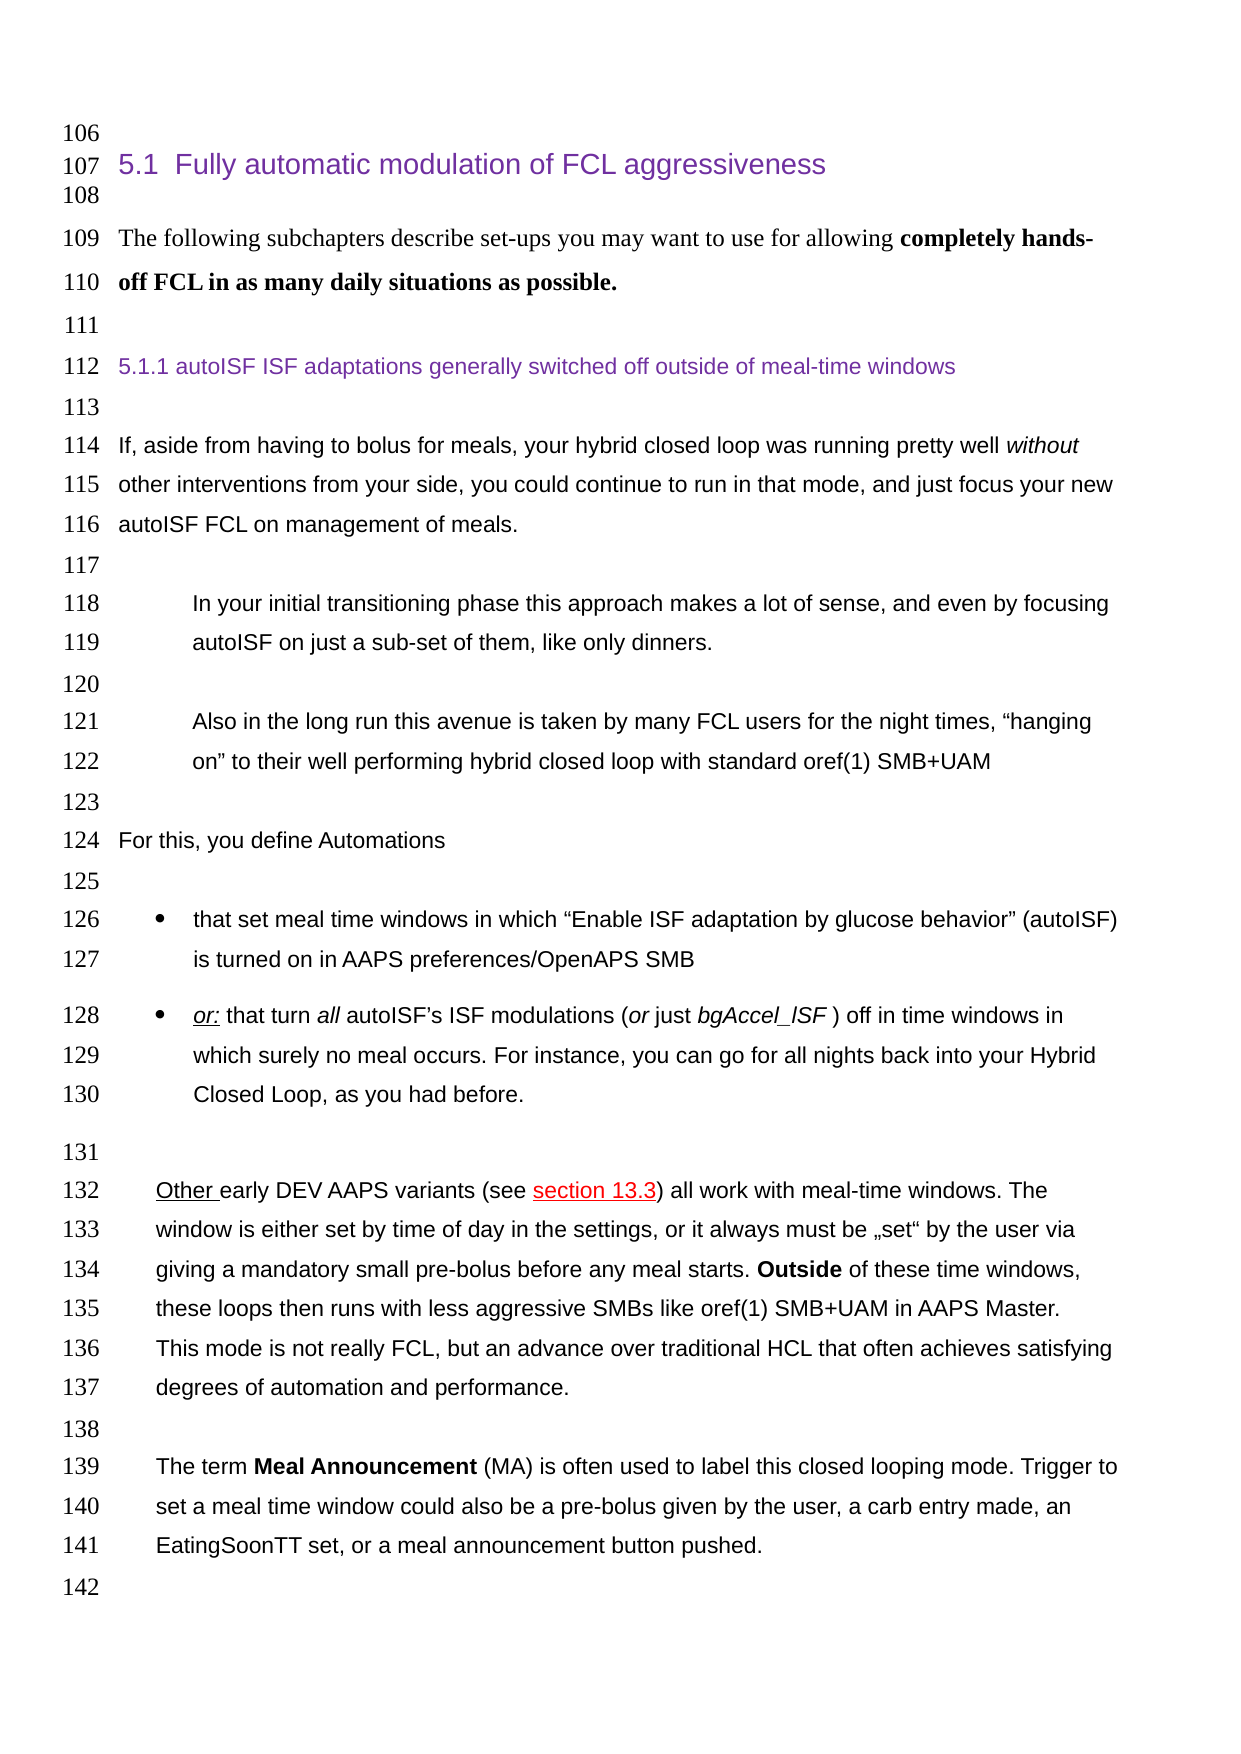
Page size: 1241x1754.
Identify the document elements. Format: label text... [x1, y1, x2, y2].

text 5.1 Fully automatic modulation of FCL aggressiveness [118, 147, 1122, 180]
text For this, you define Automations [118, 827, 1122, 853]
text This mode is not really FCL, but an advance over traditional HCL that often achieves satisfying degrees of automation and performance. [156, 1335, 1122, 1401]
text If, aside from having to bolus for meals, your hybrid closed loop was running pretty well without other interventions from your side, you could continue to run in that mode, and just focus your new autoISF FCL on management of meals. [118, 432, 1122, 537]
text In your initial transitioning phase this approach makes a lot of sense, and even by focusing autoISF on just a sub-set of them, like only dinners. [192, 590, 1122, 656]
list that set meal time windows in which “Enable ISF adaptation by glucose behavior” (autoISF) is turned on in AAPS preferences/OpenAPS SMB [156, 906, 1122, 972]
text Other early DEV AAPS variants (see section 13.3) all work with meal-time windows. The window is either set by time of day in the settings, or it always must be „set“ by the user via giving a mandatory small pre-bolus before any meal starts. Outside of these time windows, these loops then runs with less aggressive SMBs like oref(1) SMB+UAM in AAPS Master. [156, 1177, 1122, 1322]
text 5.1.1 autoISF ISF adaptations generally switched off outside of meal-time windows [118, 353, 1122, 379]
text Also in the long run this avenue is taken by many FCL users for the night times, “hanging on” to their well performing hybrid closed loop with standard oref(1) SMB+UAM [192, 708, 1122, 774]
text The term Meal Announcement (MA) is often used to label this closed looping mode. Trigger to set a meal time window could also be a pre-bolus given by the user, a carb entry made, an EatingSoonTT set, or a meal announcement button pushed. [156, 1453, 1122, 1558]
text The following subchapters describe set-ups you may want to use for allowing completely hands-off FCL in as many daily situations as possible. [118, 223, 1122, 295]
list or: that turn all autoISF’s ISF modulations (or just bgAccel_lSF ) off in time windows in which surely no meal occurs. For instance, you can go for all nights back into your Hybrid Closed Loop, as you had before. [156, 1002, 1122, 1108]
